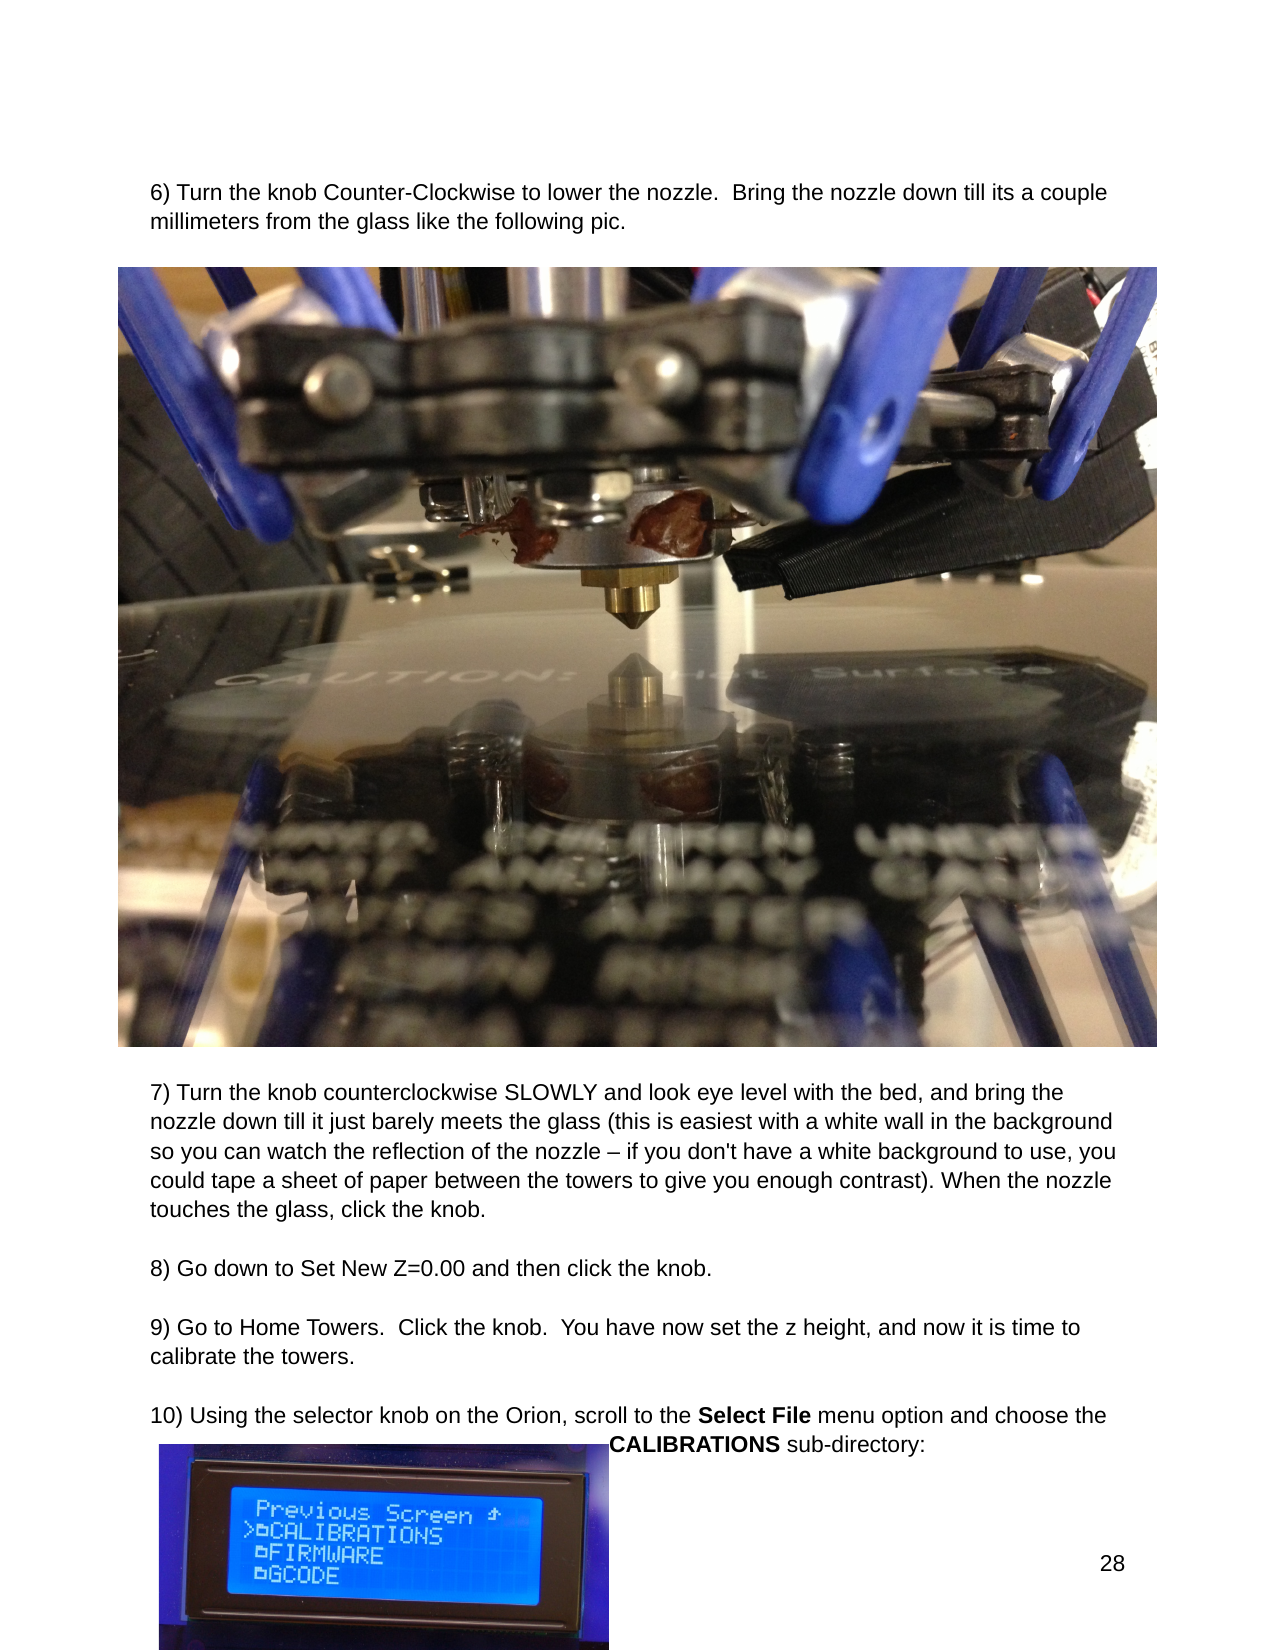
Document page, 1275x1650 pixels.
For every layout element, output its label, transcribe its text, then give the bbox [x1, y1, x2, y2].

text 8) Go down to Set New Z=0.00 and then click the knob. [150, 1256, 1125, 1282]
text 7) Turn the knob counterclockwise SLOWLY and look eye level with the bed, and bring the nozzle down till it just barely meets the glass (this is easiest with a white wall in the background so you can watch the reflection of the nozzle – if you don't have a white background to use, you could tape a sheet of paper between the towers to give you enough contrast). When the nozzle touches the glass, click the knob. [150, 1080, 1125, 1223]
text 6) Turn the knob Counter-Clockwise to lower the nozzle. Bring the nozzle down till its a couple millimeters from the glass like the following pic. [150, 179, 1125, 234]
picture [118, 267, 1157, 1047]
text 9) Go to Home Towers. Click the knob. You have now set the z height, and now it is time to calibrate the towers. [150, 1315, 1125, 1370]
text 10) Using the selector knob on the Orion, scroll to the Select File menu option and choose the CALIBRATIONS sub-directory: [150, 1403, 1125, 1458]
picture [158, 1444, 609, 1650]
